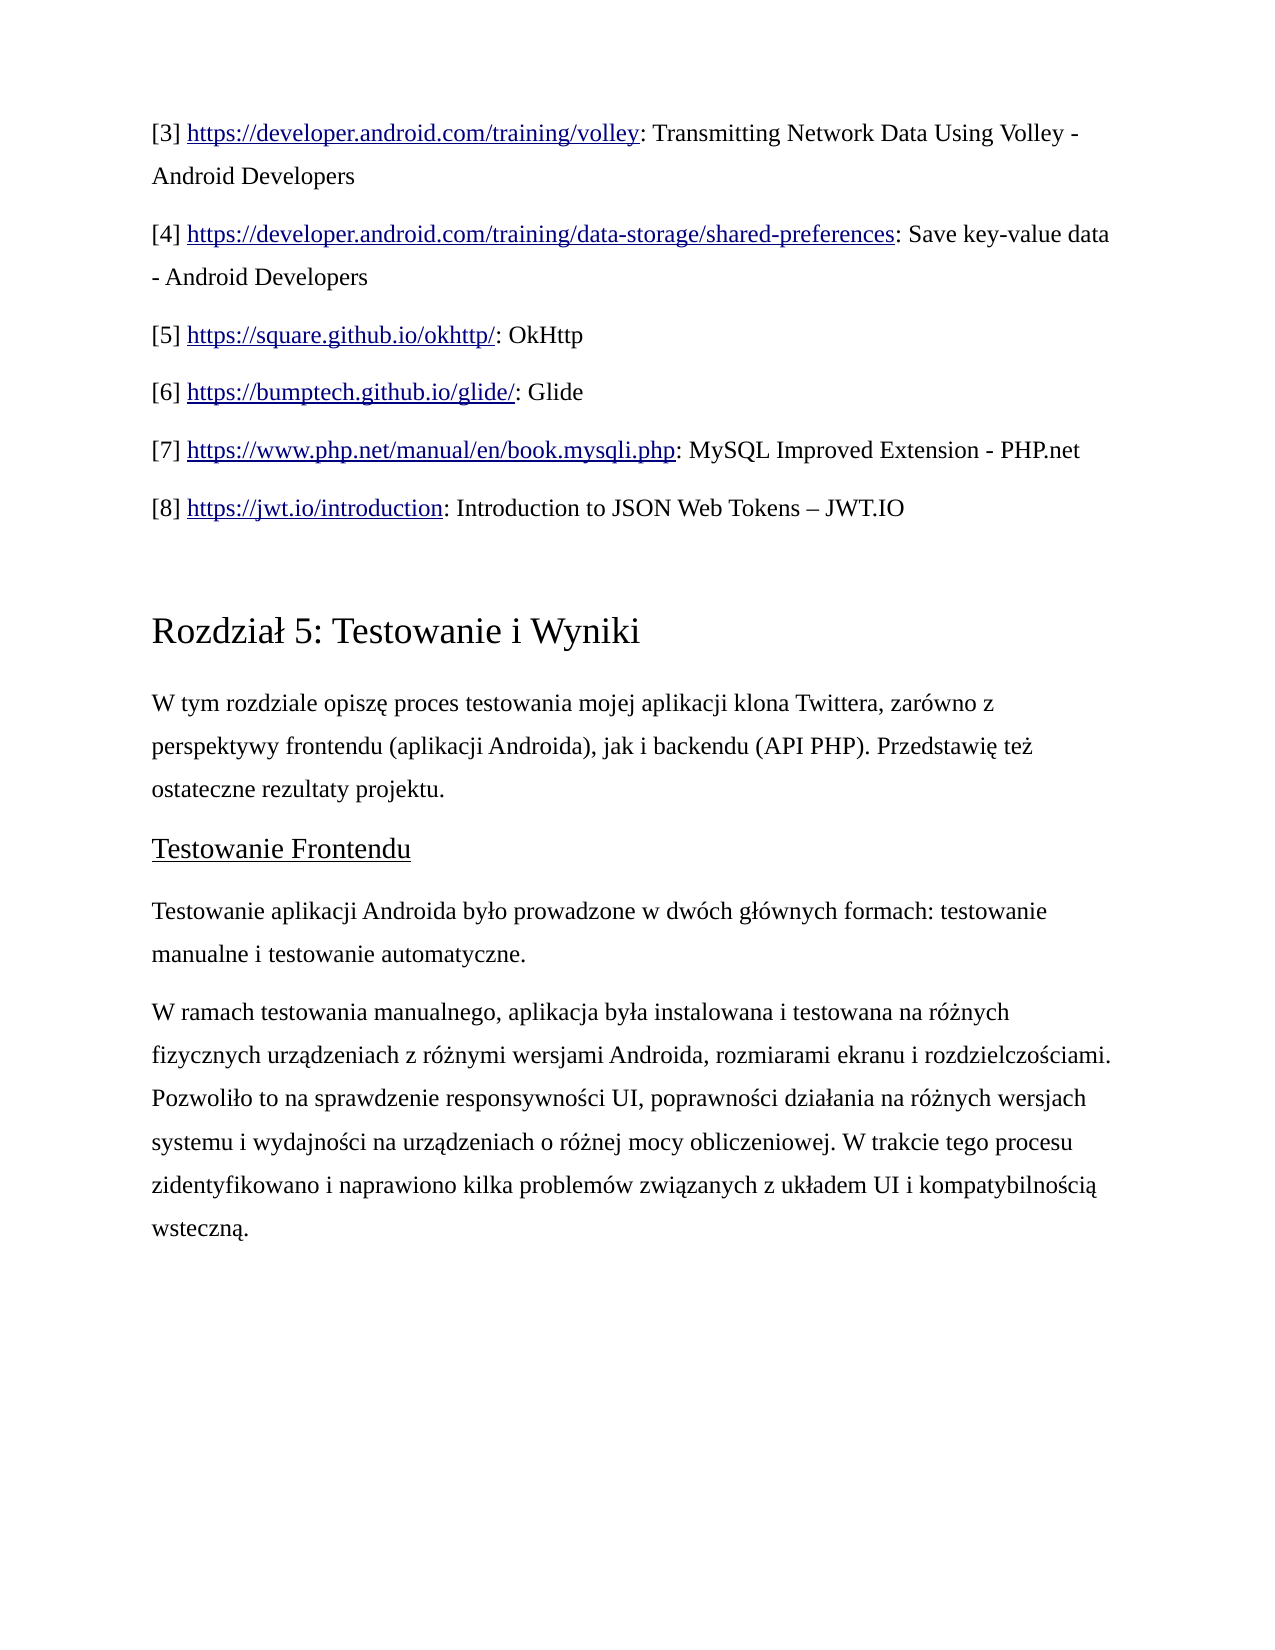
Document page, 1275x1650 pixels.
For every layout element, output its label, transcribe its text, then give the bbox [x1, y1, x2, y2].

text W tym rozdziale opiszę proces testowania mojej aplikacji klona Twittera, zarówno z perspektywy frontendu (aplikacji Androida), jak i backendu (API PHP). Przedstawię też ostateczne rezultaty projektu. [151, 688, 1123, 803]
text [5] https://square.github.io/okhttp/: OkHttp [151, 320, 1123, 348]
text Testowanie aplikacji Androida było prowadzone w dwóch głównych formach: testowanie manualne i testowanie automatyczne. [151, 896, 1123, 968]
text W ramach testowania manualnego, aplikacja była instalowana i testowana na różnych fizycznych urządzeniach z różnymi wersjami Androida, rozmiarami ekranu i rozdzielczościami. Pozwoliło to na sprawdzenie responsywności UI, poprawności działania na różnych wersjach systemu i wydajności na urządzeniach o różnej mocy obliczeniowej. W trakcie tego procesu zidentyfikowano i naprawiono kilka problemów związanych z układem UI i kompatybilnością wsteczną. [151, 997, 1123, 1242]
text [8] https://jwt.io/introduction: Introduction to JSON Web Tokens – JWT.IO [151, 493, 1123, 522]
text [6] https://bumptech.github.io/glide/: Glide [151, 377, 1123, 406]
text [4] https://developer.android.com/training/data-storage/shared-preferences: Save key-value data - Android Developers [151, 219, 1123, 291]
text Rozdział 5: Testowanie i Wyniki [151, 608, 1123, 651]
text [7] https://www.php.net/manual/en/book.mysqli.php: MySQL Improved Extension - PHP.net [151, 435, 1123, 464]
text Testowanie Frontendu [151, 832, 1123, 865]
text [3] https://developer.android.com/training/volley: Transmitting Network Data Using Volley - Android Developers [151, 118, 1123, 190]
